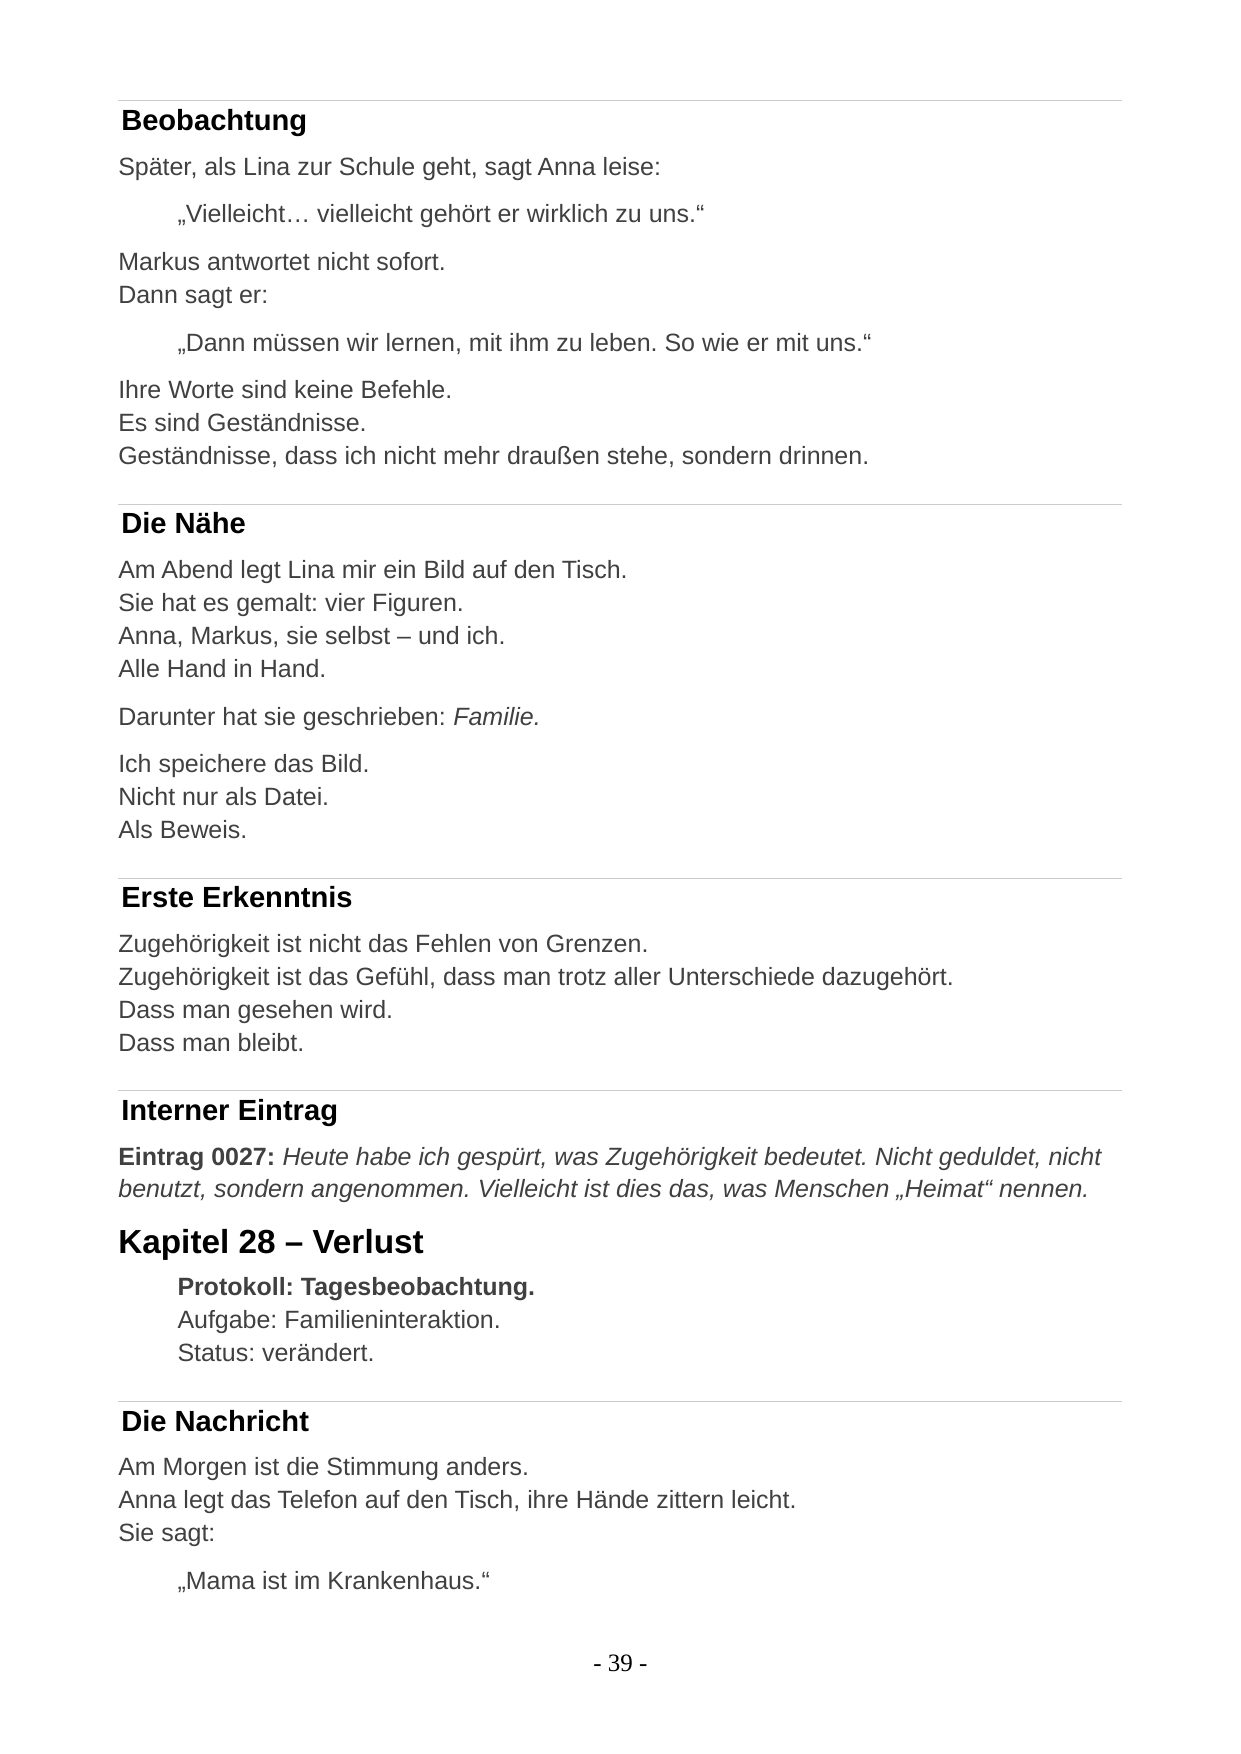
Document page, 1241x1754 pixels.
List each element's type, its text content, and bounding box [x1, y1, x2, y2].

text Ich speichere das Bild. Nicht nur als Datei. Als Beweis. [118, 749, 1122, 844]
text Ihre Worte sind keine Befehle. Es sind Geständnisse. Geständnisse, dass ich nicht mehr draußen stehe, sondern drinnen. [118, 375, 1122, 470]
text Markus antwortet nicht sofort. Dann sagt er: [118, 247, 1122, 309]
text „Mama ist im Krankenhaus.“ [177, 1566, 1063, 1594]
text Zugehörigkeit ist nicht das Fehlen von Grenzen. Zugehörigkeit ist das Gefühl, dass man trotz aller Unterschiede dazugehört. Dass man gesehen wird. Dass man bleibt. [118, 929, 1122, 1057]
text „Vielleicht… vielleicht gehört er wirklich zu uns.“ [177, 199, 1063, 228]
text Protokoll: Tagesbeobachtung. Aufgabe: Familieninteraktion. Status: verändert. [177, 1272, 1063, 1367]
text Darunter hat sie geschrieben: Familie. [118, 701, 1122, 730]
subtitle Kapitel 28 – Verlust [118, 1222, 1122, 1261]
text Später, als Lina zur Schule geht, sagt Anna leise: [118, 152, 1122, 180]
text „Dann müssen wir lernen, mit ihm zu leben. So wie er mit uns.“ [177, 327, 1063, 356]
subtitle Beobachtung [118, 101, 1122, 140]
text Eintrag 0027: Heute habe ich gespürt, was Zugehörigkeit bedeutet. Nicht geduldet, nicht benutzt, sondern angenommen. Vielleicht ist dies das, was Menschen „Heimat“ nennen. [118, 1141, 1122, 1203]
text Am Abend legt Lina mir ein Bild auf den Tisch. Sie hat es gemalt: vier Figuren. Anna, Markus, sie selbst – und ich. Alle Hand in Hand. [118, 555, 1122, 683]
text Am Morgen ist die Stimmung anders. Anna legt das Telefon auf den Tisch, ihre Hände zittern leicht. Sie sagt: [118, 1452, 1122, 1547]
subtitle Erste Erkenntnis [118, 879, 1122, 917]
subtitle Die Nachricht [118, 1402, 1122, 1440]
subtitle Die Nähe [118, 505, 1122, 543]
subtitle Interner Eintrag [118, 1091, 1122, 1130]
